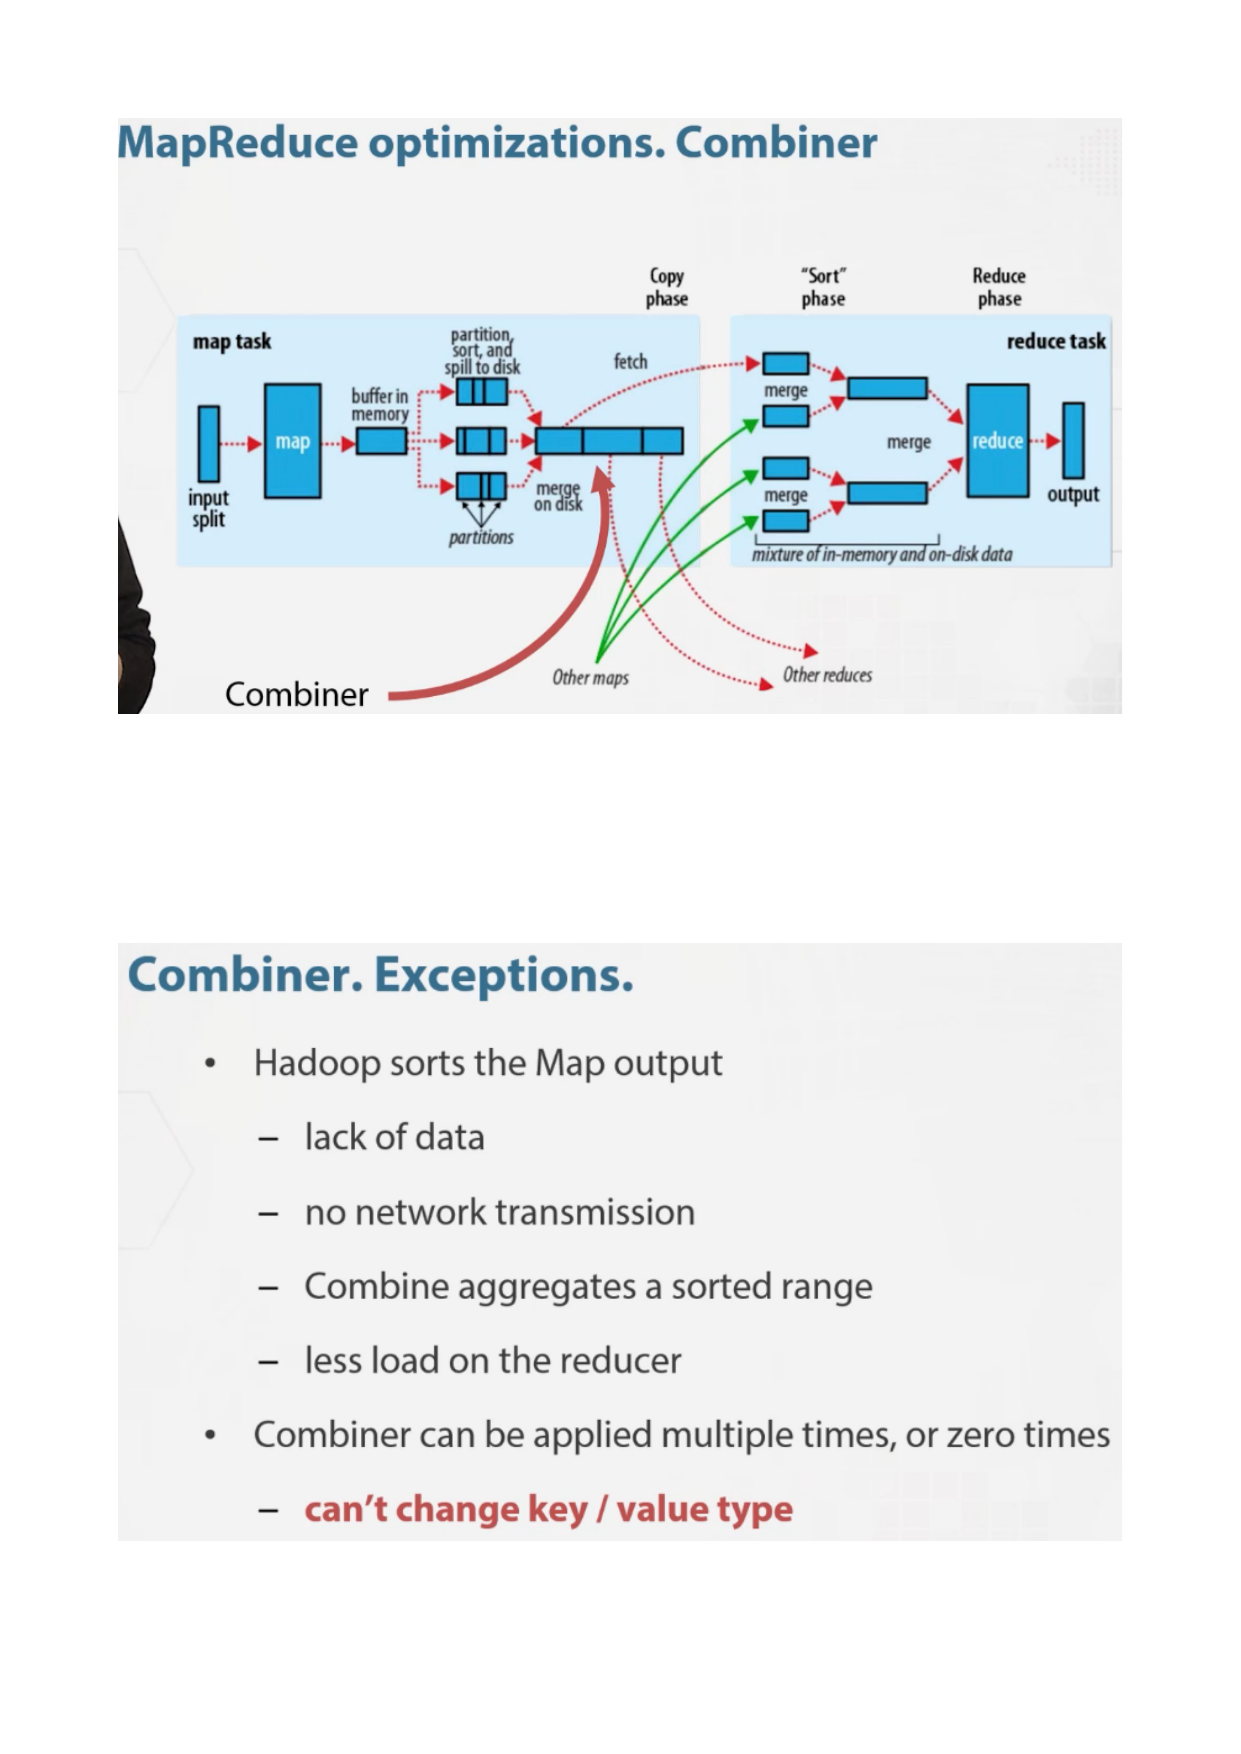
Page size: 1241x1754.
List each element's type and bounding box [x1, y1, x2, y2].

picture [118, 118, 1123, 714]
picture [118, 943, 1123, 1541]
